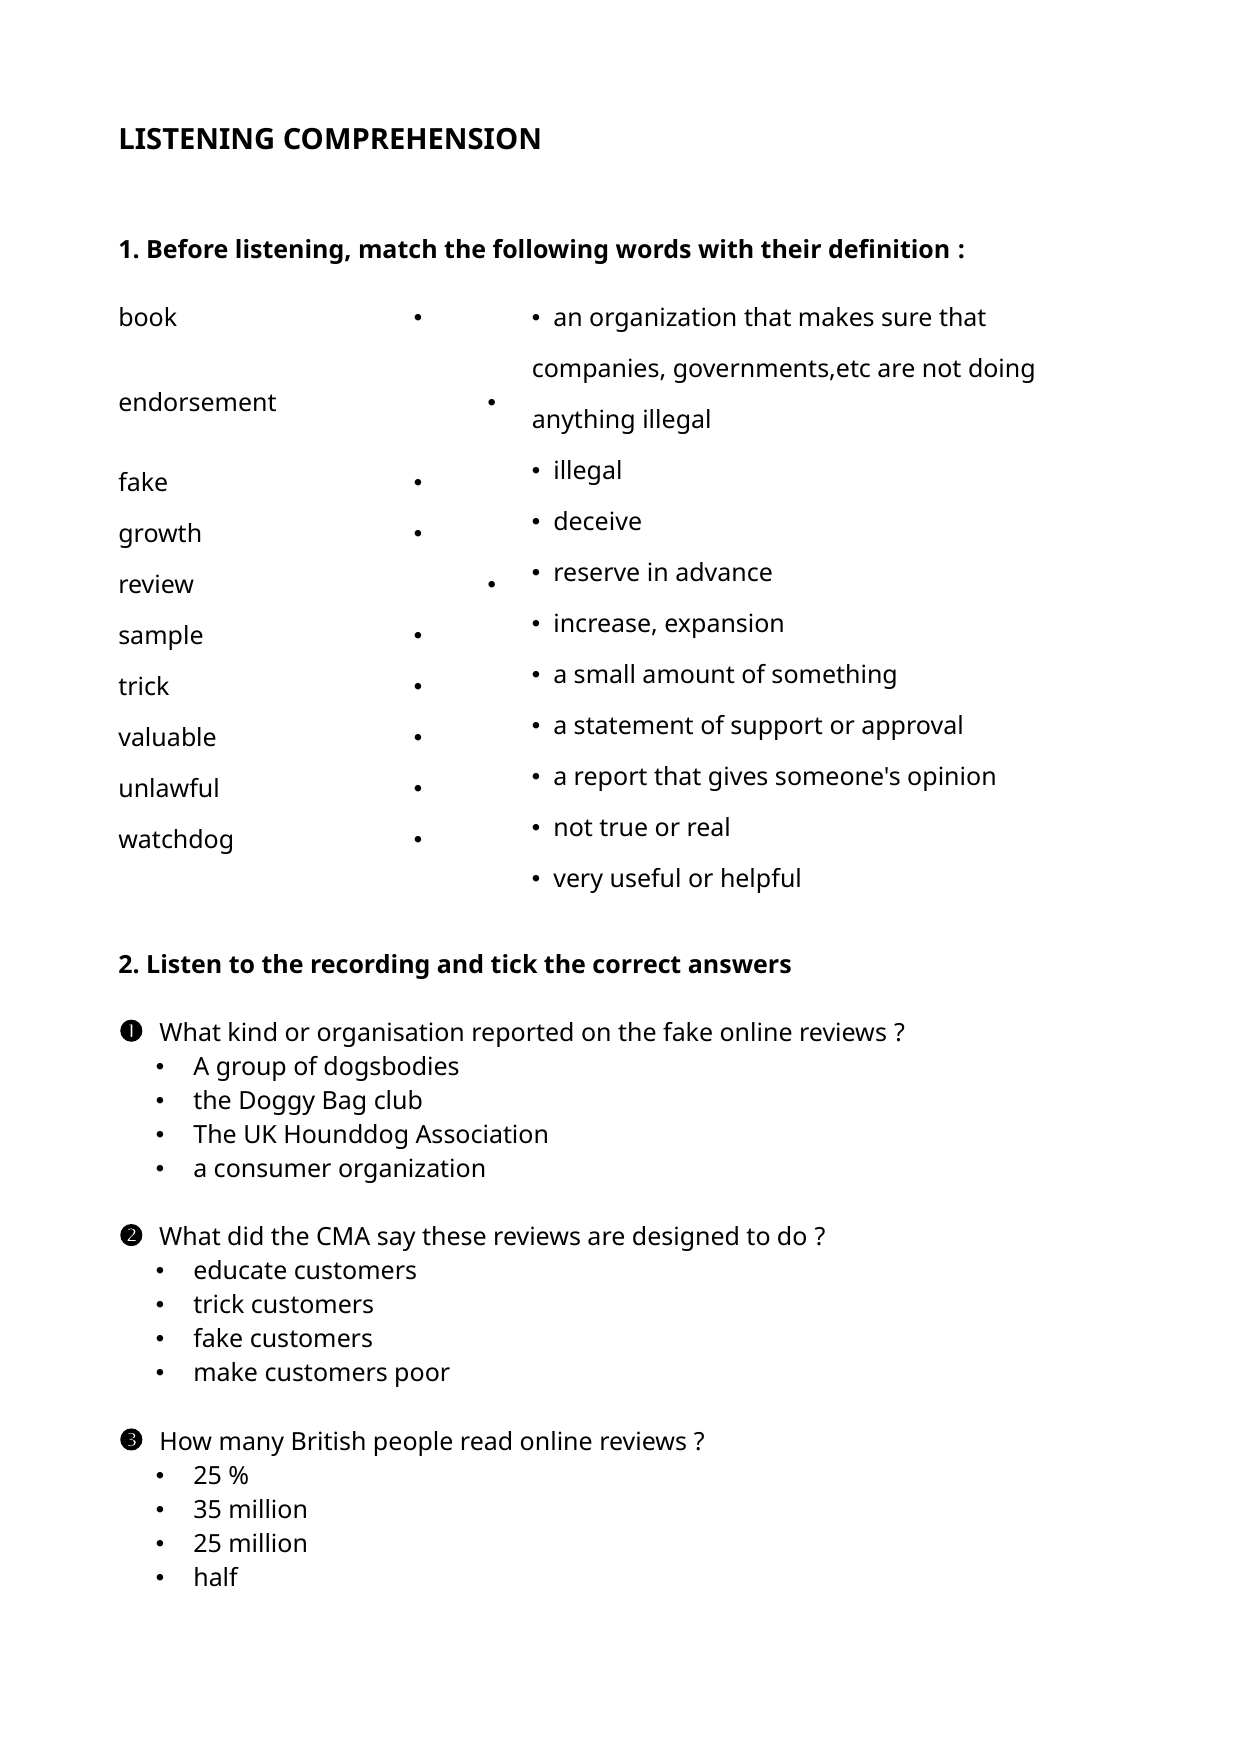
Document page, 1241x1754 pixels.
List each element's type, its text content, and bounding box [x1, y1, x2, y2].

text  How many British people read online reviews ? [118, 1423, 1122, 1457]
list trick customers [156, 1287, 1122, 1321]
text  a report that gives someone's opinion [532, 759, 1122, 793]
text  What did the CMA say these reviews are designed to do ? [118, 1219, 1122, 1253]
text  very useful or helpful [532, 861, 1122, 895]
text  a statement of support or approval [532, 708, 1122, 742]
text  reserve in advance [532, 555, 1122, 589]
text  increase, expansion [532, 606, 1122, 640]
text 1. Before listening, match the following words with their definition : [118, 232, 1122, 266]
text  not true or real [532, 810, 1122, 844]
text endorsement  [118, 385, 532, 453]
text trick  [118, 668, 532, 702]
list 25 % [156, 1457, 1122, 1491]
text LISTENING COMPREHENSION [118, 118, 1122, 158]
text sample  [118, 617, 532, 651]
list 35 million [156, 1491, 1122, 1525]
text book  [118, 300, 532, 334]
text  an organization that makes sure that companies, governments,etc are not doing anything illegal [532, 300, 1122, 436]
text growth  [118, 515, 532, 549]
list make customers poor [156, 1355, 1122, 1389]
list the Doggy Bag club [156, 1083, 1122, 1117]
list 25 million [156, 1525, 1122, 1559]
text  What kind or organisation reported on the fake online reviews ? [118, 1014, 1122, 1048]
text  deceive [532, 504, 1122, 538]
text review  [118, 566, 532, 600]
list The UK Hounddog Association [156, 1117, 1122, 1151]
list educate customers [156, 1253, 1122, 1287]
text  a small amount of something [532, 657, 1122, 691]
text fake  [118, 464, 532, 498]
list A group of dogsbodies [156, 1048, 1122, 1083]
text 2. Listen to the recording and tick the correct answers [118, 946, 1122, 980]
list half [156, 1559, 1122, 1593]
text valuable  [118, 719, 532, 753]
list a consumer organization [156, 1151, 1122, 1185]
text  illegal [532, 453, 1122, 487]
text unlawful  [118, 771, 532, 804]
text watchdog  [118, 822, 532, 856]
list fake customers [156, 1321, 1122, 1355]
